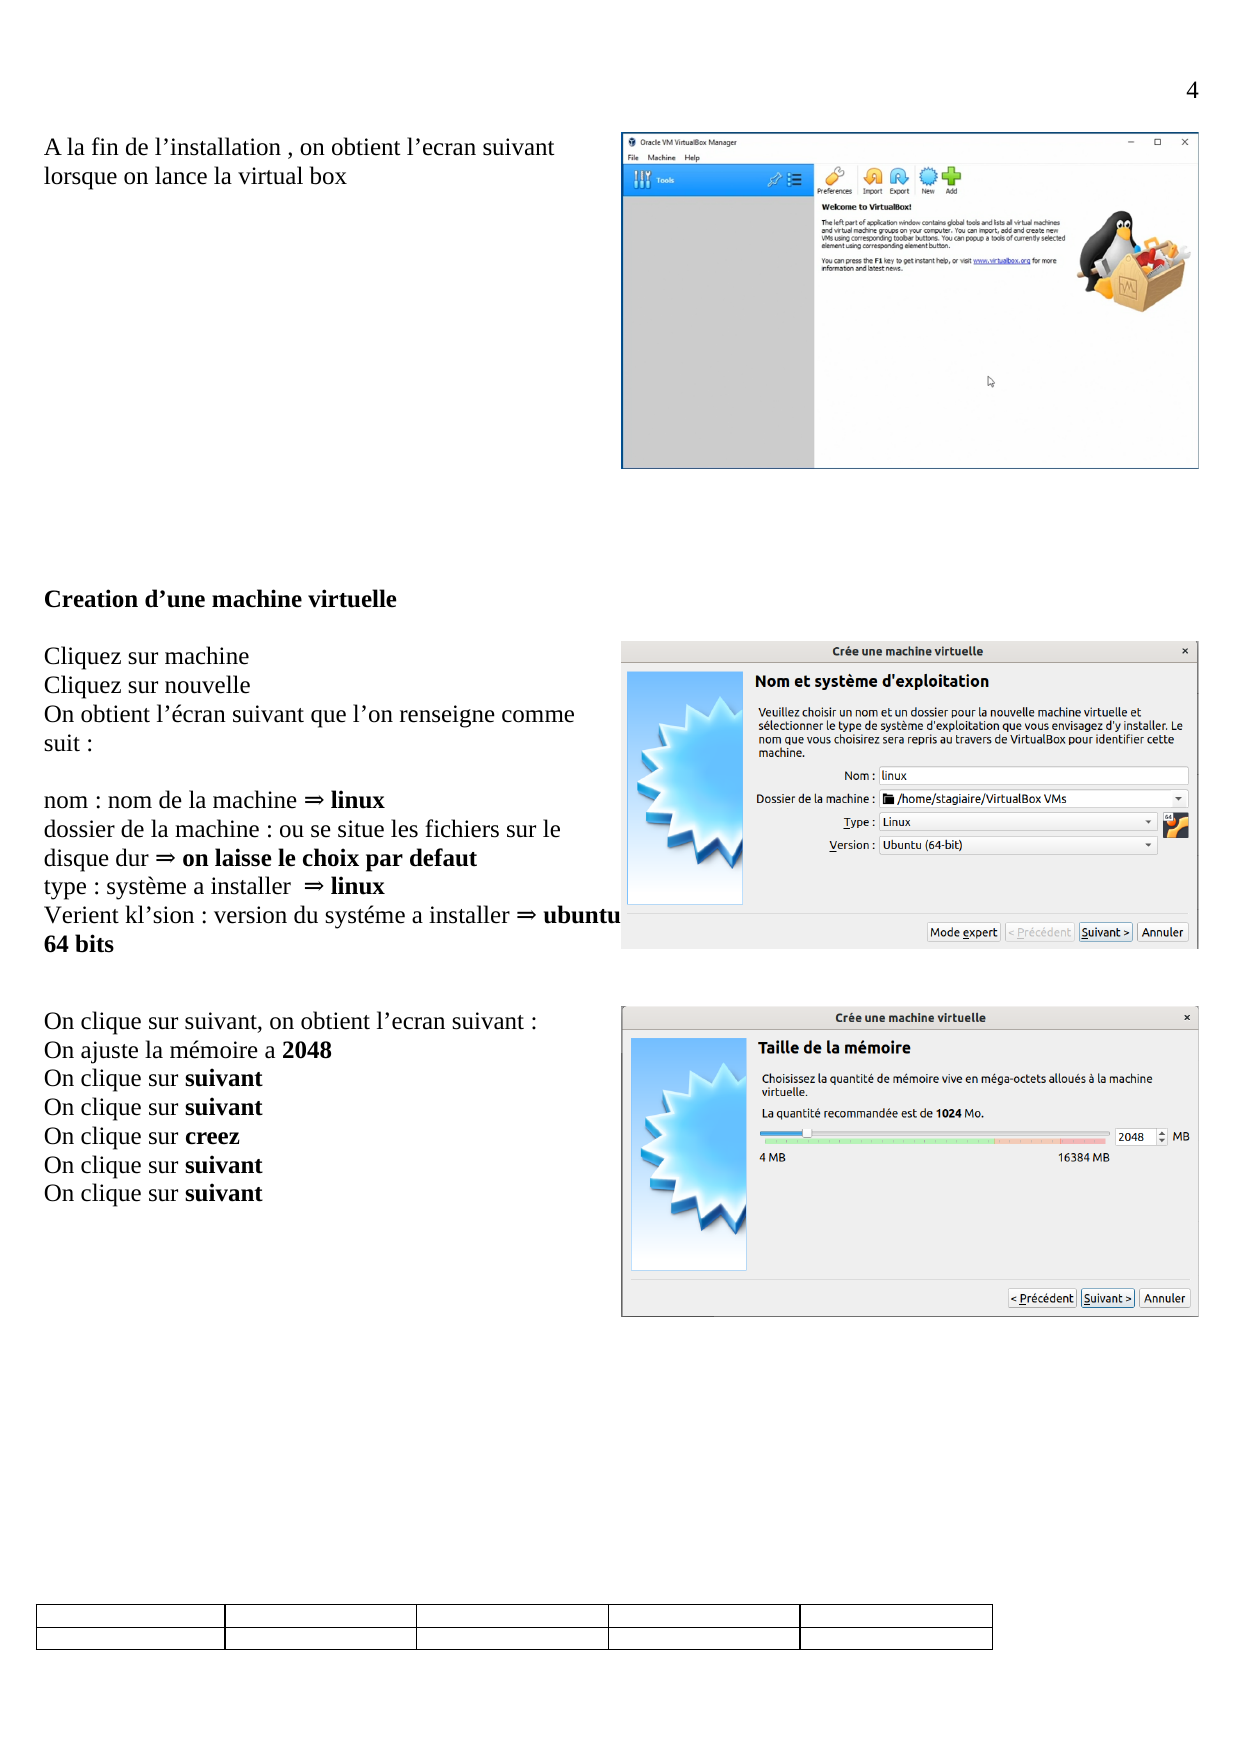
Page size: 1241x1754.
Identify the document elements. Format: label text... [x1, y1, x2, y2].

table_header Cliquez sur machine Cliquez sur nouvelle On obtient l’écran suivant que l’on renseigne comme suit : nom : nom de la machine ⇒ linux dossier de la machine : ou se situe les fichiers sur le disque dur ⇒ on laisse le choix par defaut type : système a installer ⇒ linux Verient kl’sion : version du systéme a installer ⇒ ubuntu 64 bits [44, 641, 621, 977]
text Creation d’une machine virtuelle [44, 584, 1198, 613]
table_header [621, 469, 1198, 526]
picture [621, 641, 1199, 949]
picture [621, 132, 1199, 469]
table_header [621, 949, 1198, 977]
table_header A la fin de l’installation , on obtient l’ecran suivant lorsque on lance la virtual box [44, 133, 621, 526]
table_header [621, 1317, 1198, 1345]
table_header On clique sur suivant, on obtient l’ecran suivant : On ajuste la mémoire a 2048 On clique sur suivant On clique sur suivant On clique sur creez On clique sur suivant On clique sur suivant [44, 1006, 621, 1345]
picture [621, 1006, 1199, 1317]
